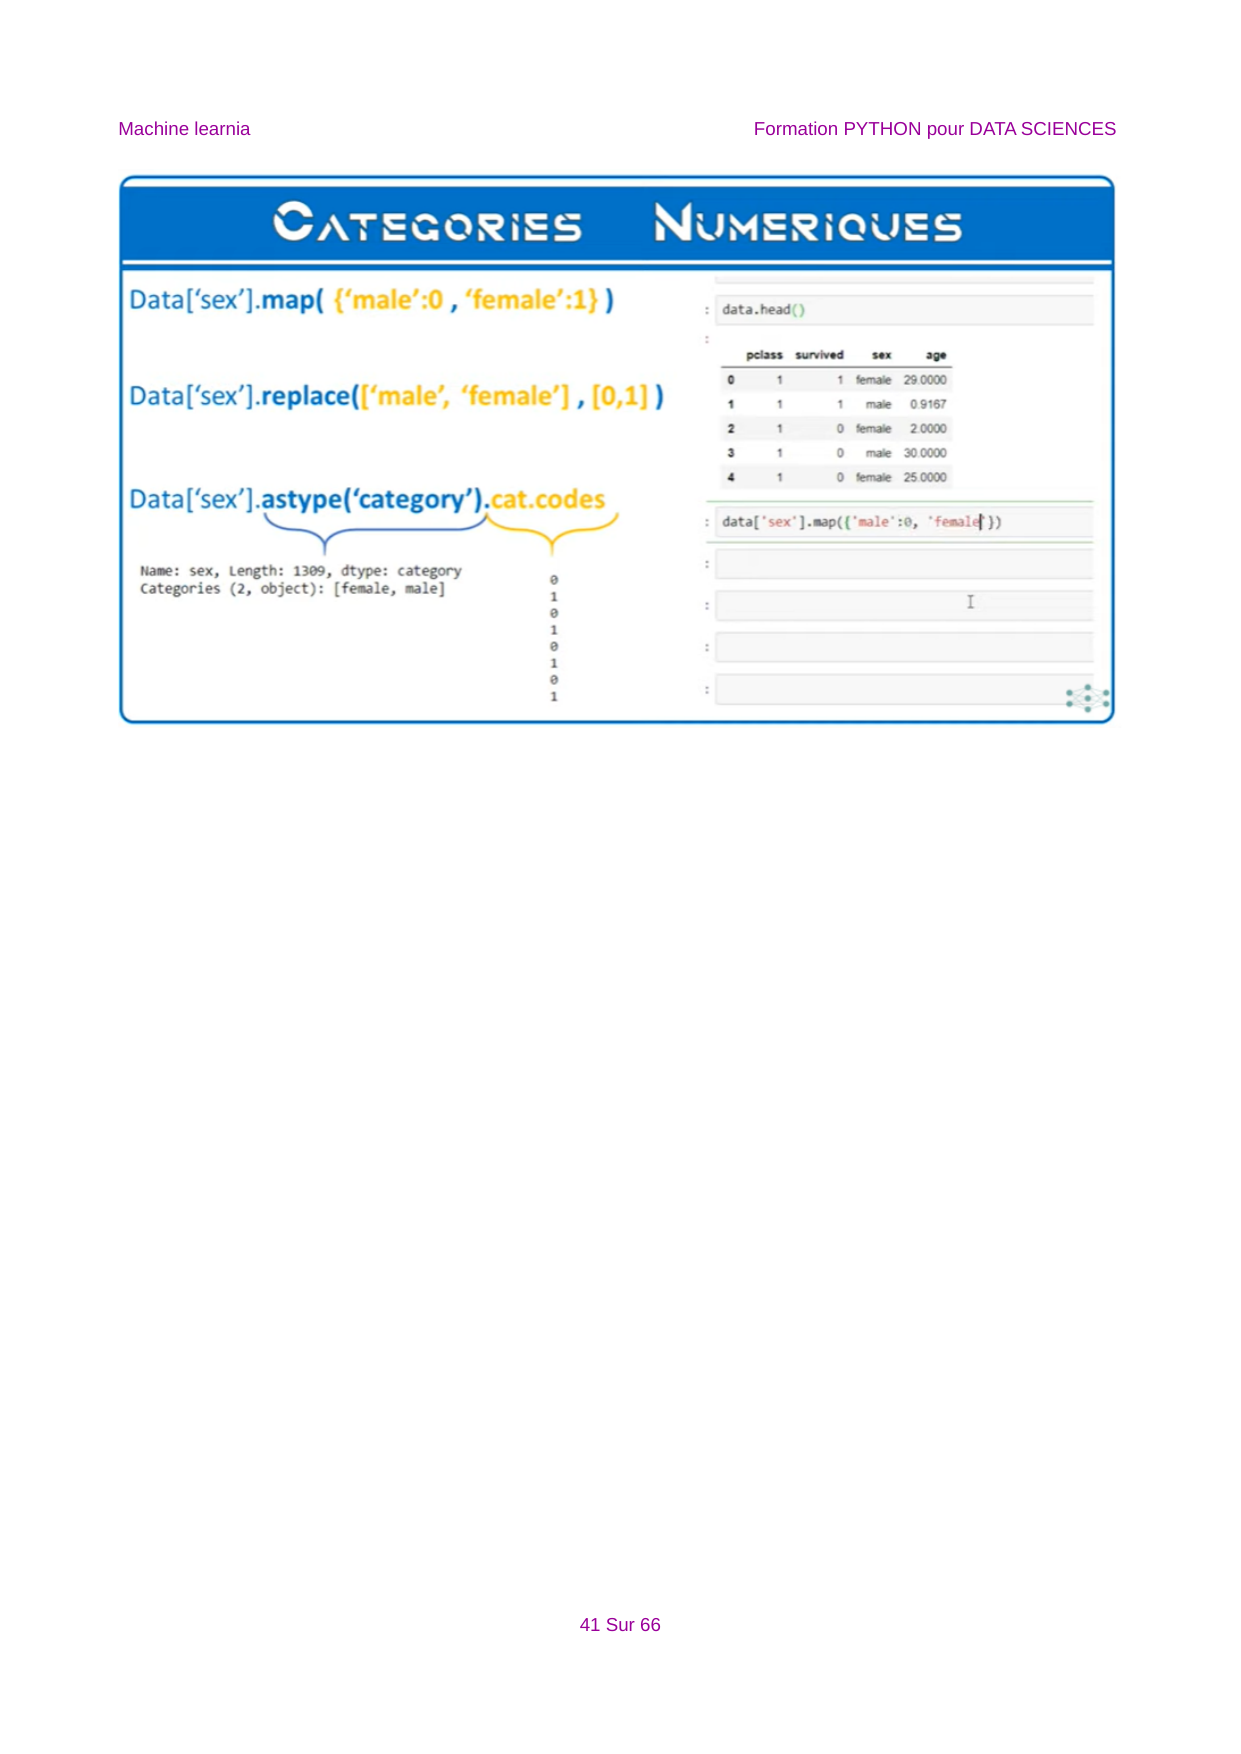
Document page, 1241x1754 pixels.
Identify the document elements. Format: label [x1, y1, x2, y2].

picture [118, 169, 1122, 728]
